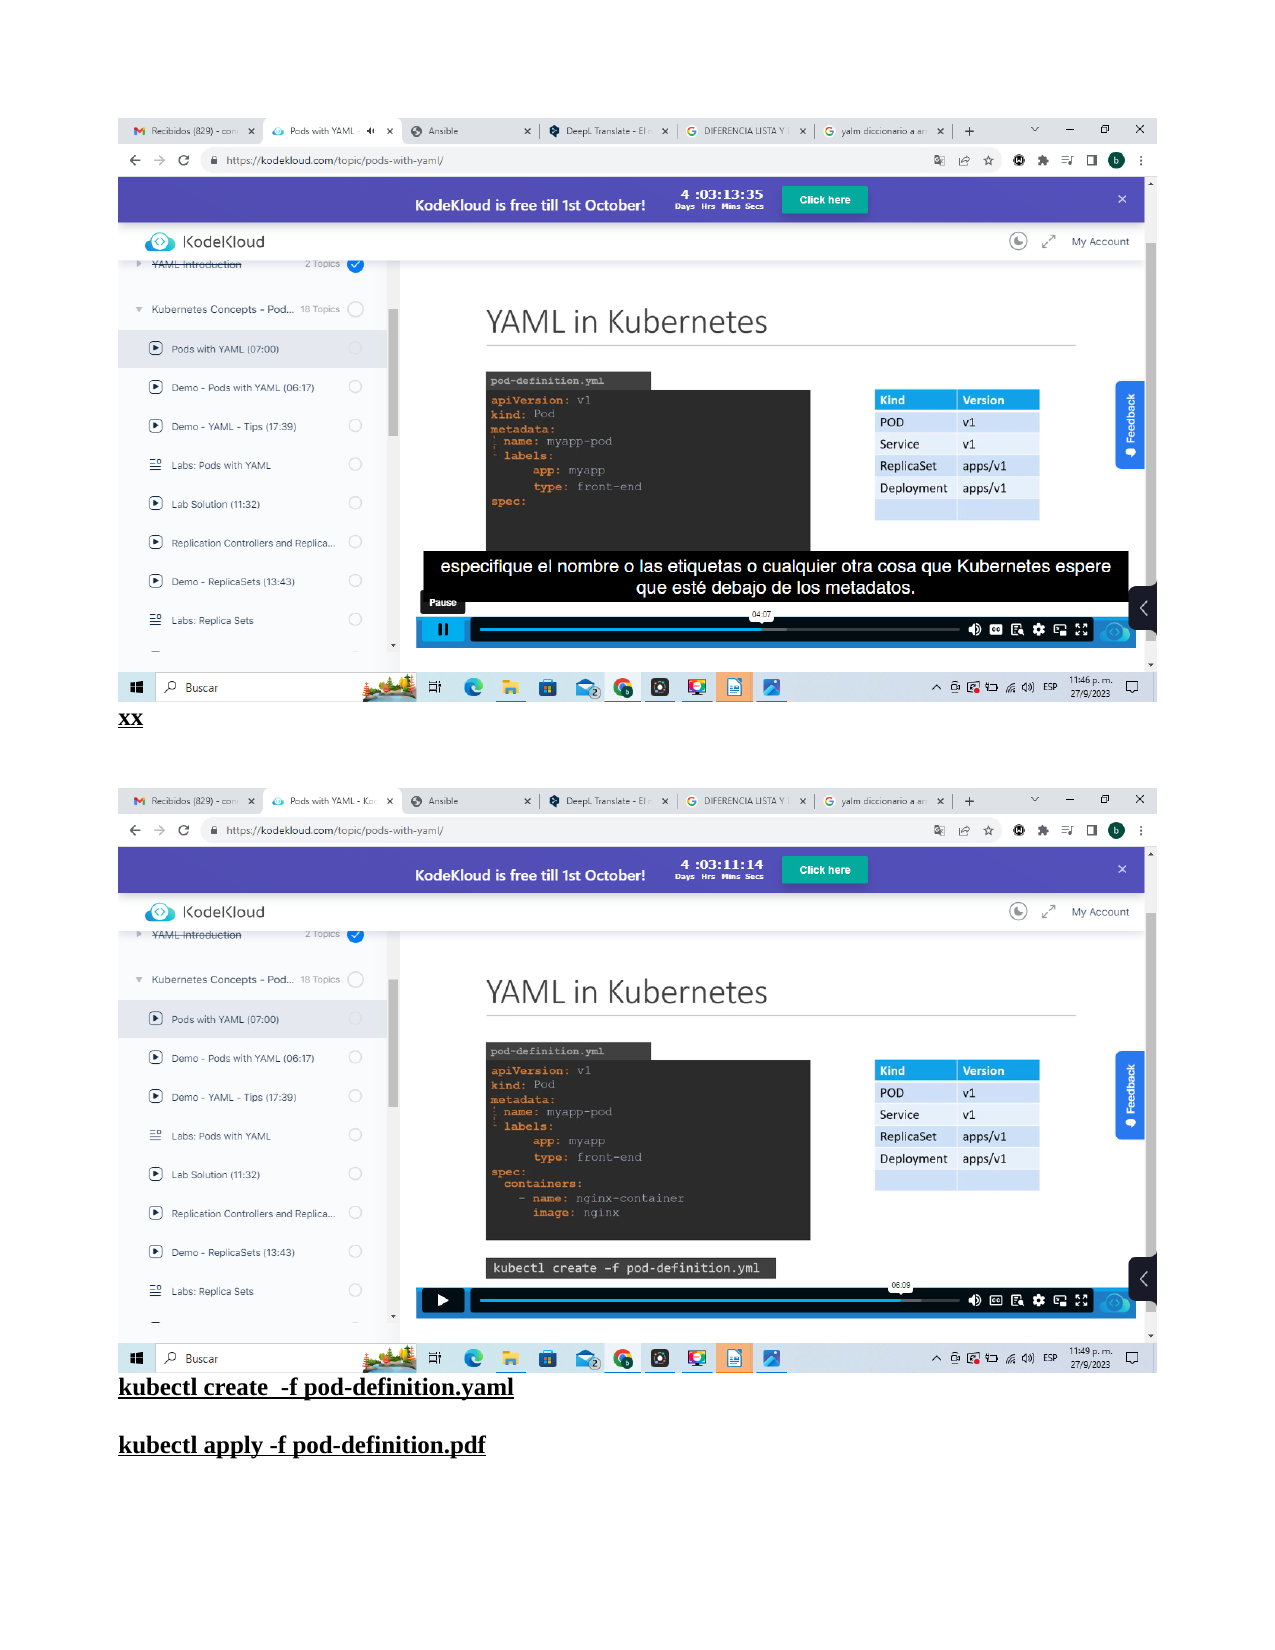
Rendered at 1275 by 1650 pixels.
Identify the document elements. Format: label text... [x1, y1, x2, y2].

picture [118, 788, 1157, 1373]
text xx [118, 702, 1157, 731]
picture [118, 118, 1157, 702]
text kubectl create -f pod-definition.yaml [118, 1373, 1157, 1401]
text kubectl apply -f pod-definition.pdf [118, 1430, 1157, 1458]
